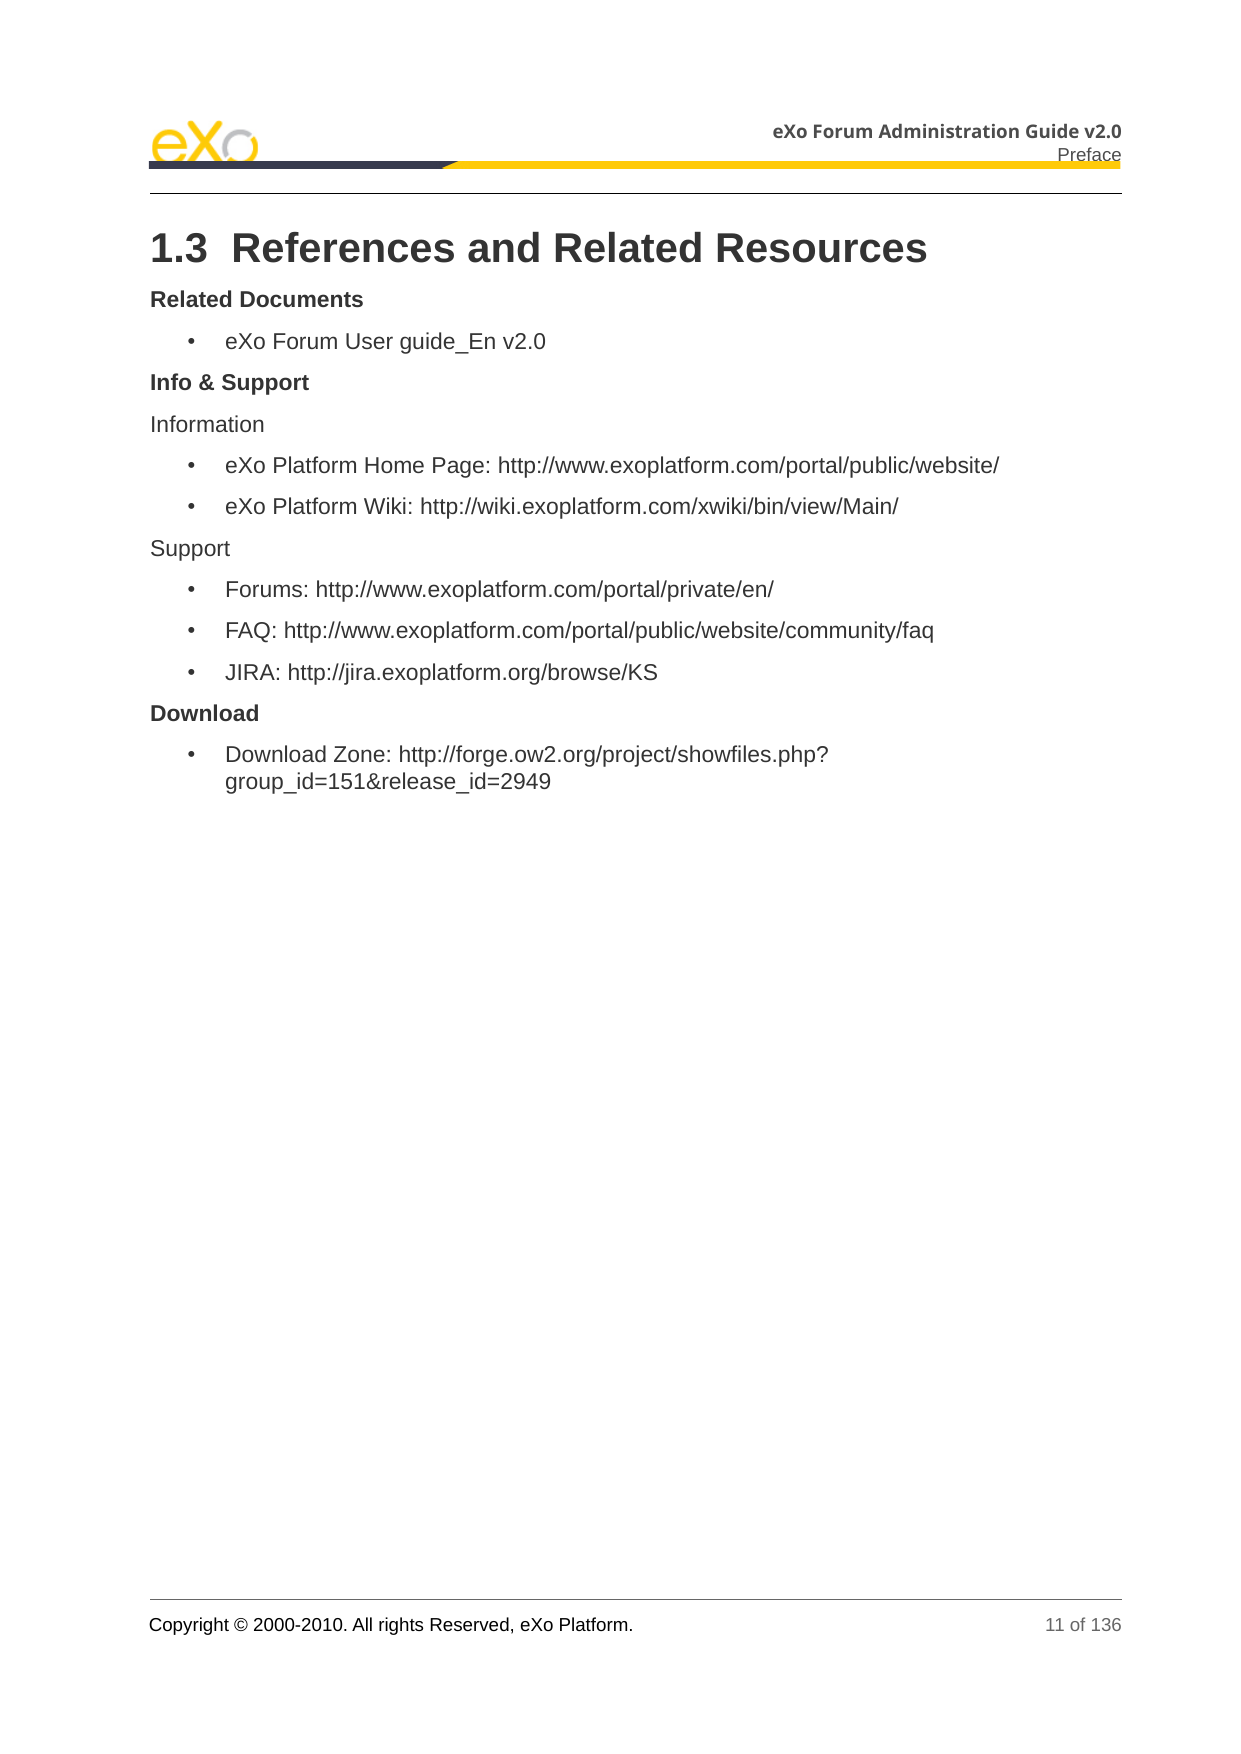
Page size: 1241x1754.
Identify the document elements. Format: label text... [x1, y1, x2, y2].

list FAQ: http://www.exoplatform.com/portal/public/website/community/faq [187, 617, 1122, 644]
list eXo Forum User guide_En v2.0 [187, 328, 1122, 354]
list JIRA: http://jira.exoplatform.org/browse/KS [187, 659, 1122, 685]
list eXo Platform Home Page: http://www.exoplatform.com/portal/public/website/ [187, 452, 1122, 478]
list Forums: http://www.exoplatform.com/portal/private/en/ [187, 576, 1122, 602]
text Information [150, 411, 1122, 437]
text Download [150, 700, 1122, 726]
subtitle References and Related Resources [150, 223, 1122, 271]
list eXo Platform Wiki: http://wiki.exoplatform.com/xwiki/bin/view/Main/ [187, 493, 1122, 519]
text Related Documents [150, 286, 1122, 313]
text Info & Support [150, 369, 1122, 396]
text Support [150, 534, 1122, 561]
list Download Zone: http://forge.ow2.org/project/showfiles.php?group_id=151&release_id=2949 [187, 741, 1122, 794]
picture [148, 120, 1121, 169]
